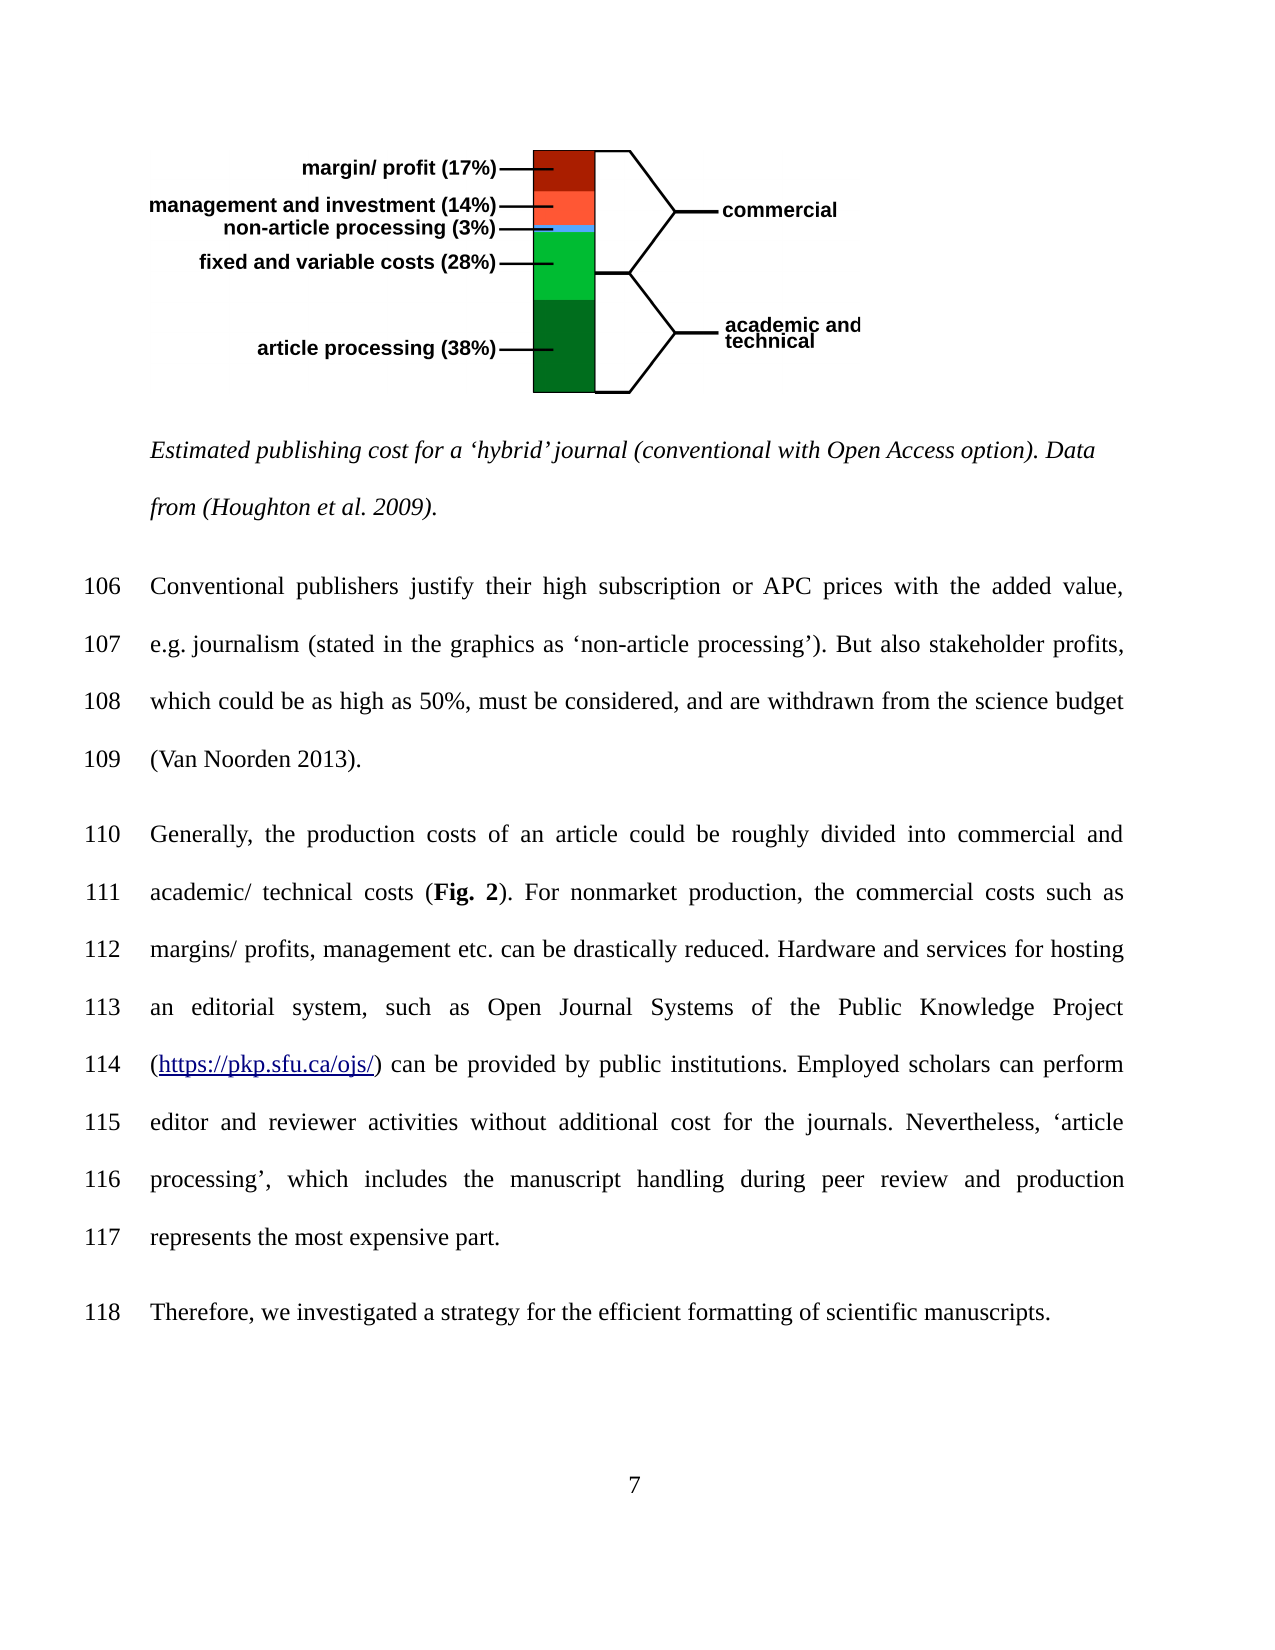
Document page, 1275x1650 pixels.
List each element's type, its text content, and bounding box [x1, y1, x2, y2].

text Estimated publishing cost for a ‘hybrid’ journal (conventional with Open Access option). Data from (Houghton et al. 2009). [150, 435, 1125, 521]
text Generally, the production costs of an article could be roughly divided into commercial and academic/ technical costs (Fig. 2). For nonmarket production, the commercial costs such as margins/ profits, management etc. can be drastically reduced. Hardware and services for hosting an editorial system, such as Open Journal Systems of the Public Knowledge Project (https://pkp.sfu.ca/ojs/) can be provided by public institutions. Employed scholars can perform editor and reviewer activities without additional cost for the journals. Nevertheless, ‘article processing’, which includes the manuscript handling during peer review and production represents the most expensive part. [150, 819, 1125, 1250]
text Conventional publishers justify their high subscription or APC prices with the added value, e.g. journalism (stated in the graphics as ‘non-article processing’). But also stakeholder profits, which could be as high as 50%, must be considered, and are withdrawn from the science budget (Van Noorden 2013). [150, 571, 1125, 772]
picture [150, 150, 861, 394]
text Therefore, we investigated a strategy for the efficient formatting of scientific manuscripts. [150, 1297, 1125, 1326]
